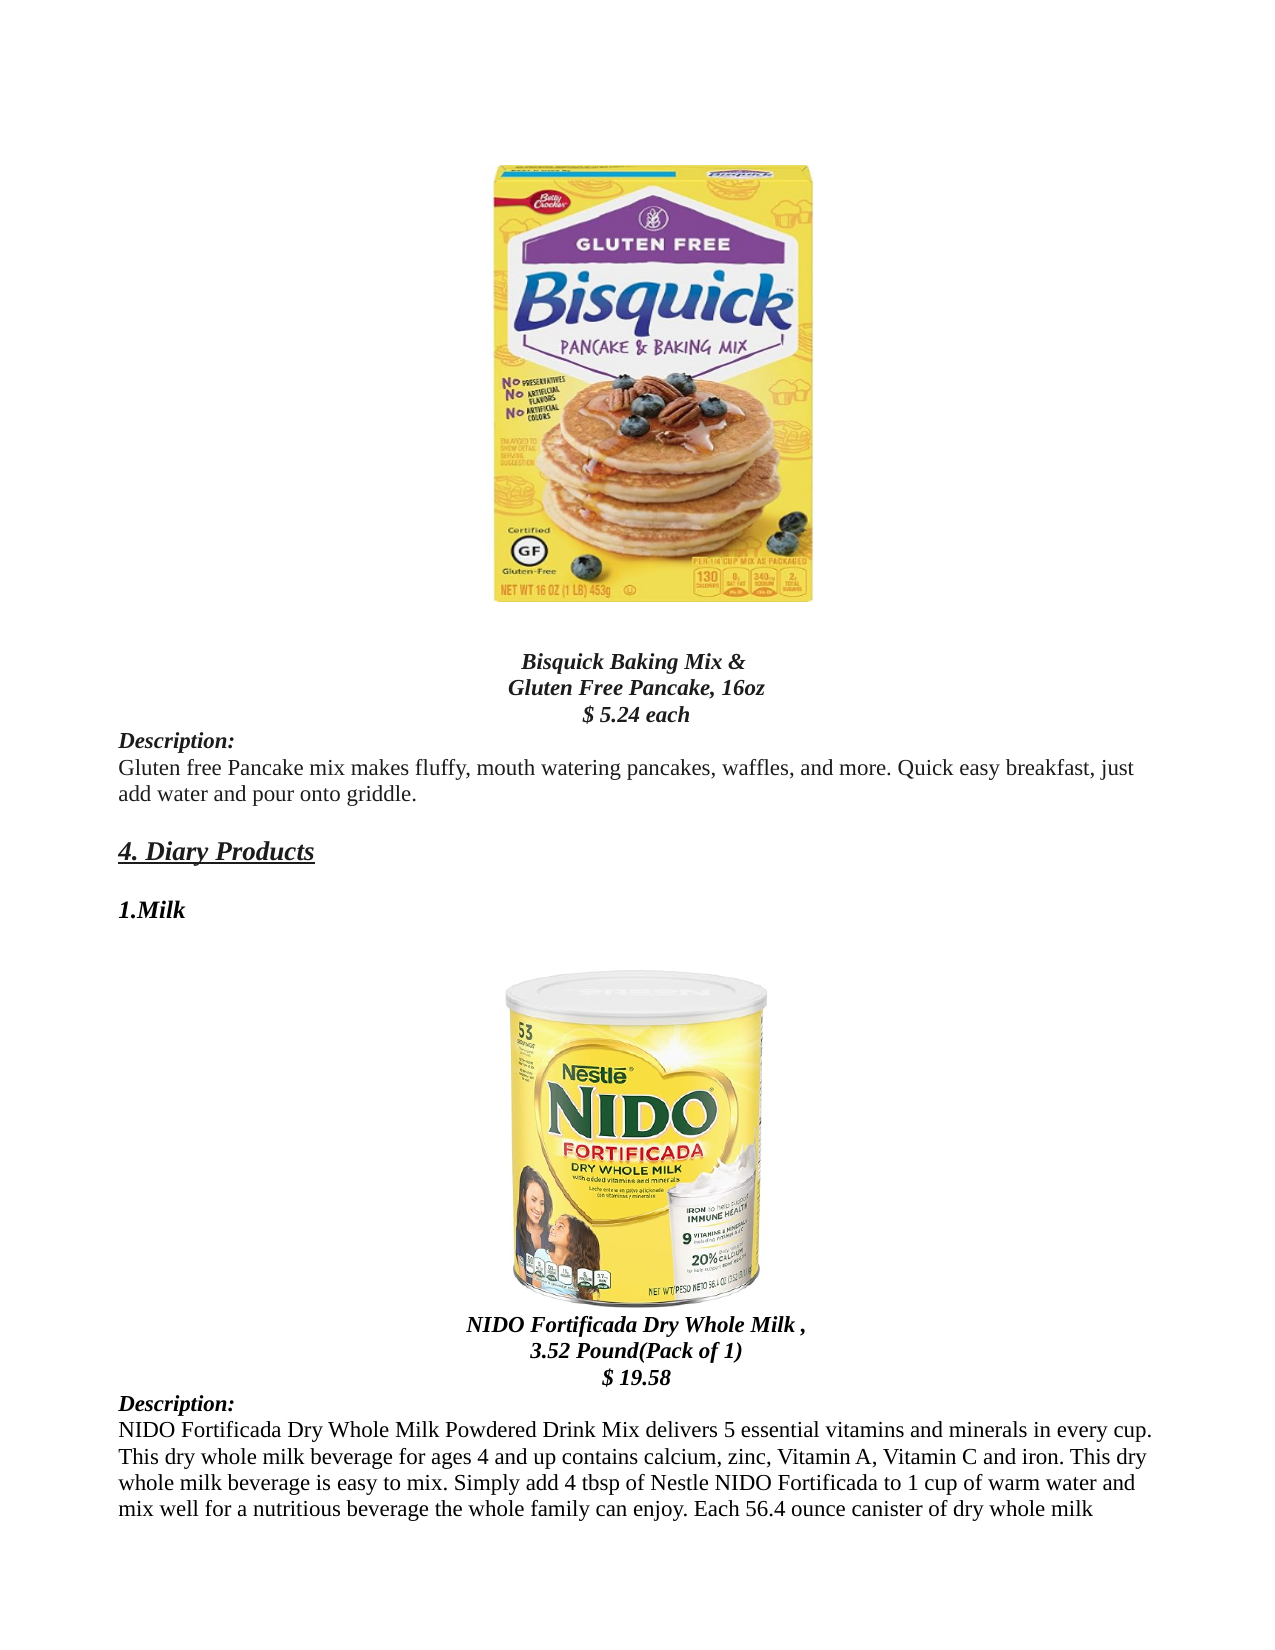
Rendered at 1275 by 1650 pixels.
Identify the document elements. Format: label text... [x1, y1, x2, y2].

text 3.52 Pound(Pack of 1) [118, 1337, 1157, 1364]
text 4. Diary Products [118, 835, 1157, 866]
text NIDO Fortificada Dry Whole Milk , [118, 952, 1157, 1337]
picture [471, 138, 829, 620]
text Bisquick Baking Mix & [118, 648, 1157, 674]
text Description: [118, 1390, 1157, 1416]
text Description: [118, 727, 1157, 753]
text $ 5.24 each [118, 701, 1157, 727]
text $ 19.58 [118, 1364, 1157, 1390]
picture [491, 959, 775, 1311]
text NIDO Fortificada Dry Whole Milk Powdered Drink Mix delivers 5 essential vitamins and minerals in every cup. This dry whole milk beverage for ages 4 and up contains calcium, zinc, Vitamin A, Vitamin C and iron. This dry whole milk beverage is easy to mix. Simply add 4 tbsp of Nestle NIDO Fortificada to 1 cup of warm water and mix well for a nutritious beverage the whole family can enjoy. Each 56.4 ounce canister of dry whole milk [118, 1416, 1157, 1522]
text 1.Milk [118, 895, 1157, 924]
text Gluten Free Pancake, 16oz [118, 674, 1157, 701]
text Gluten free Pancake mix makes fluffy, mouth watering pancakes, waffles, and more. Quick easy breakfast, just add water and pour onto griddle. [118, 753, 1157, 806]
